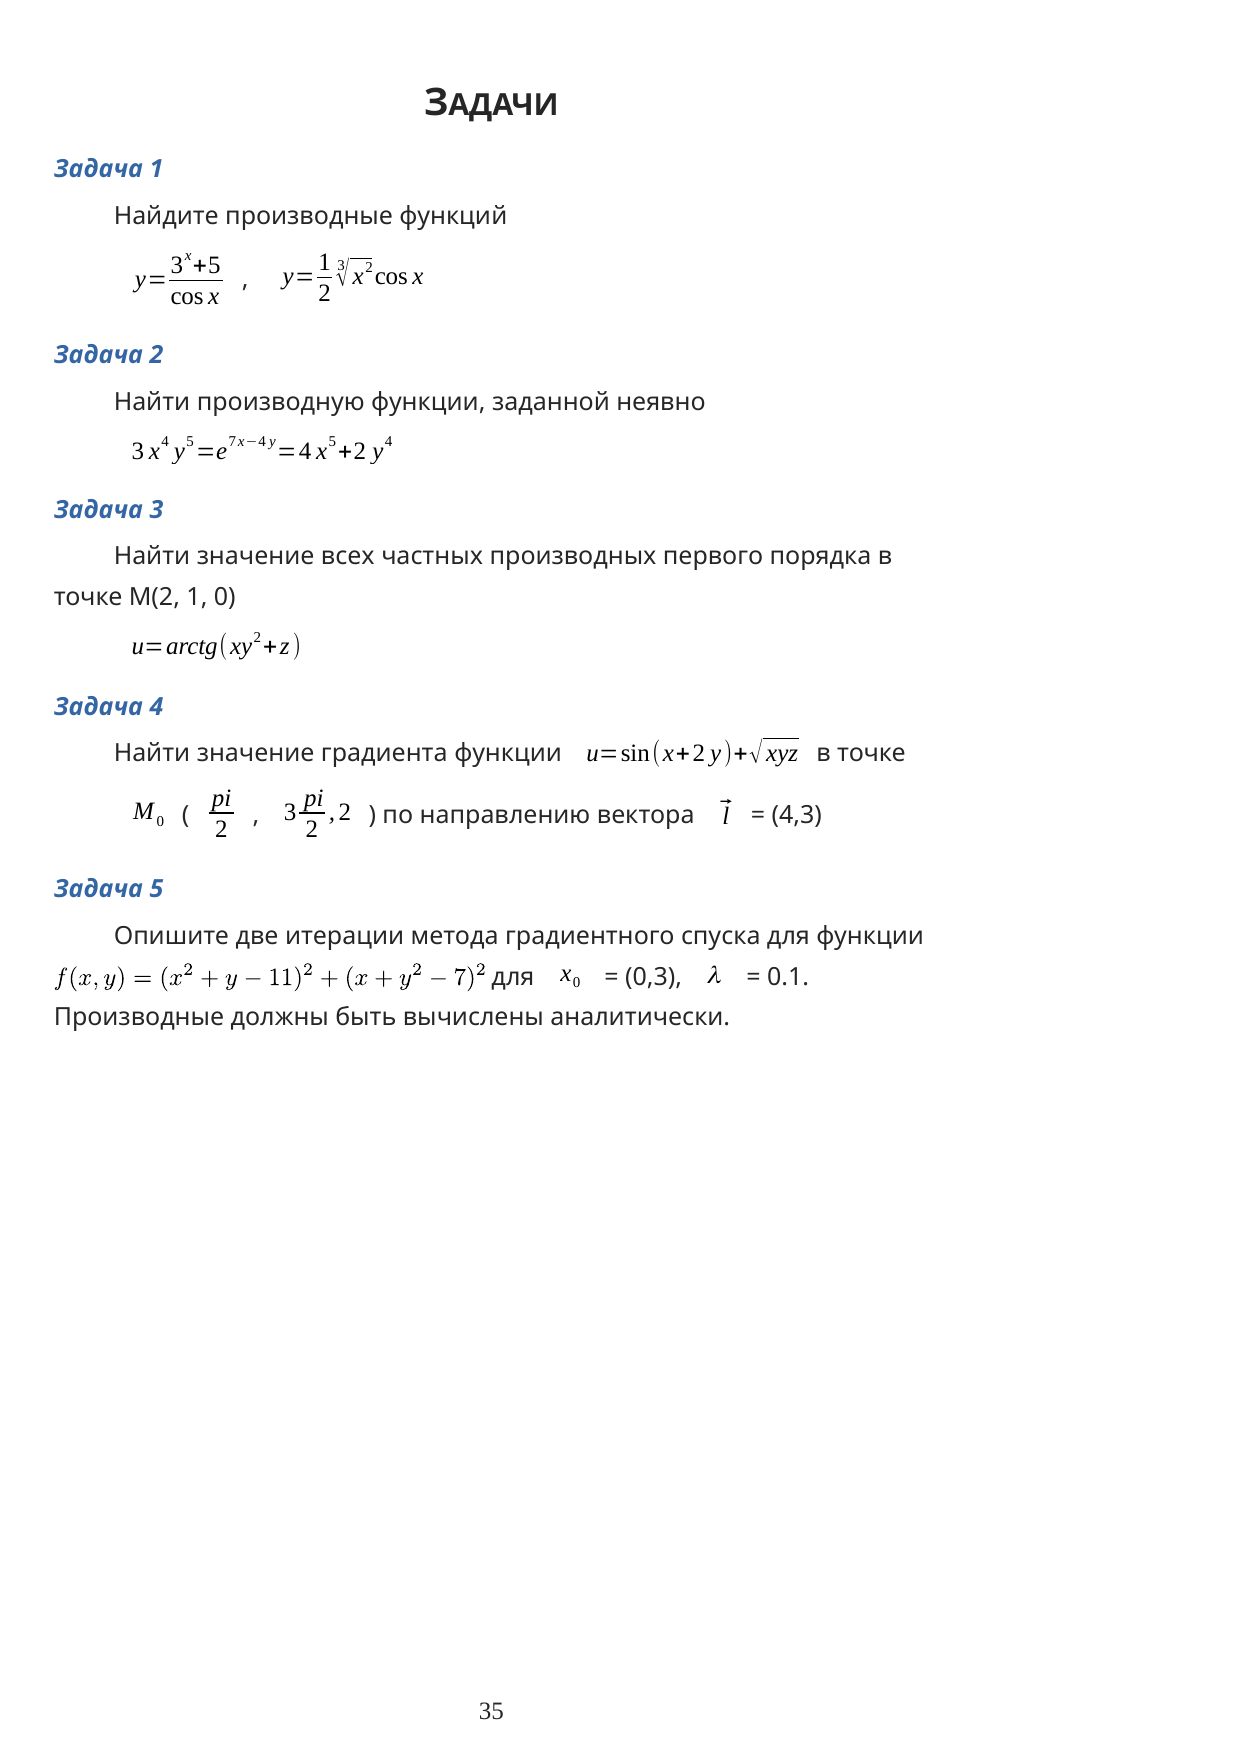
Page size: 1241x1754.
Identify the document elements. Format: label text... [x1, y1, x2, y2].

text Найдите производные функций [53, 198, 928, 232]
subtitle Задача 3 [53, 491, 928, 526]
text Найти производную функции, заданной неявно [53, 383, 928, 418]
subtitle Задачи [53, 74, 928, 126]
text Опишите две итерации метода градиентного спуска для функции для = (0,3), = 0.1. Производные должны быть вычислены аналитически. [53, 917, 928, 1033]
text Найти значение всех частных производных первого порядка в точке M(2, 1, 0) [53, 538, 928, 613]
subtitle Задача 1 [53, 151, 928, 185]
subtitle Задача 5 [53, 871, 928, 905]
subtitle Задача 2 [53, 337, 928, 371]
subtitle Задача 4 [53, 688, 928, 723]
text , [53, 247, 928, 309]
text (, ) по направлению вектора = (4,3) [53, 784, 928, 843]
text Найти значение градиента функции в точке [53, 735, 928, 769]
